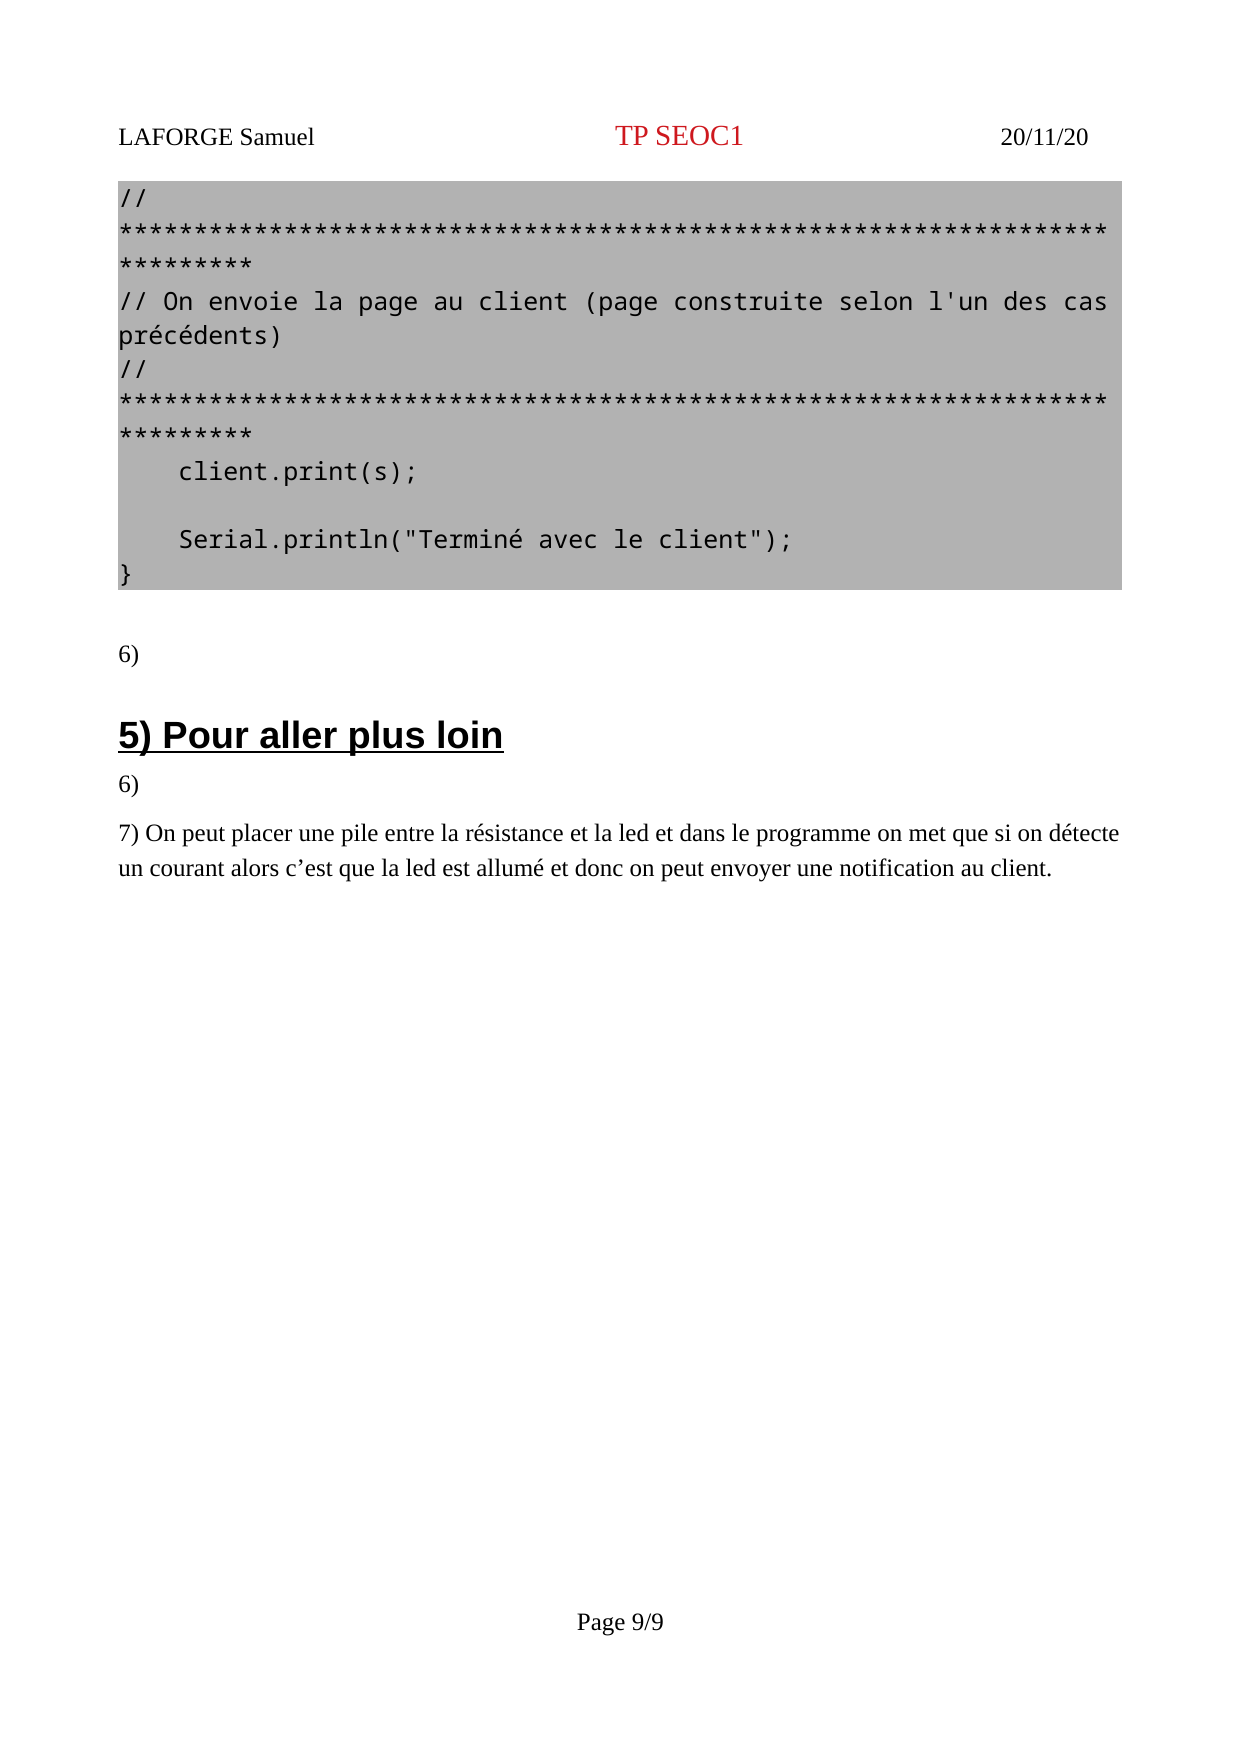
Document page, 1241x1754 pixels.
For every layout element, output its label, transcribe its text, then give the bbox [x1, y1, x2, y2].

subtitle 5) Pour aller plus loin [118, 713, 1122, 757]
text Serial.println("Terminé avec le client"); [118, 522, 1122, 556]
text // *************************************************************************** [118, 181, 1122, 283]
text 6) [118, 639, 1122, 668]
text 7) On peut placer une pile entre la résistance et la led et dans le programme on met que si on détecte un courant alors c’est que la led est allumé et donc on peut envoyer une notification au client. [118, 818, 1122, 881]
text // On envoie la page au client (page construite selon l'un des cas précédents) [118, 283, 1122, 351]
text } [118, 556, 1122, 590]
text 6) [118, 769, 1122, 798]
text // *************************************************************************** [118, 351, 1122, 454]
text client.print(s); [118, 454, 1122, 488]
